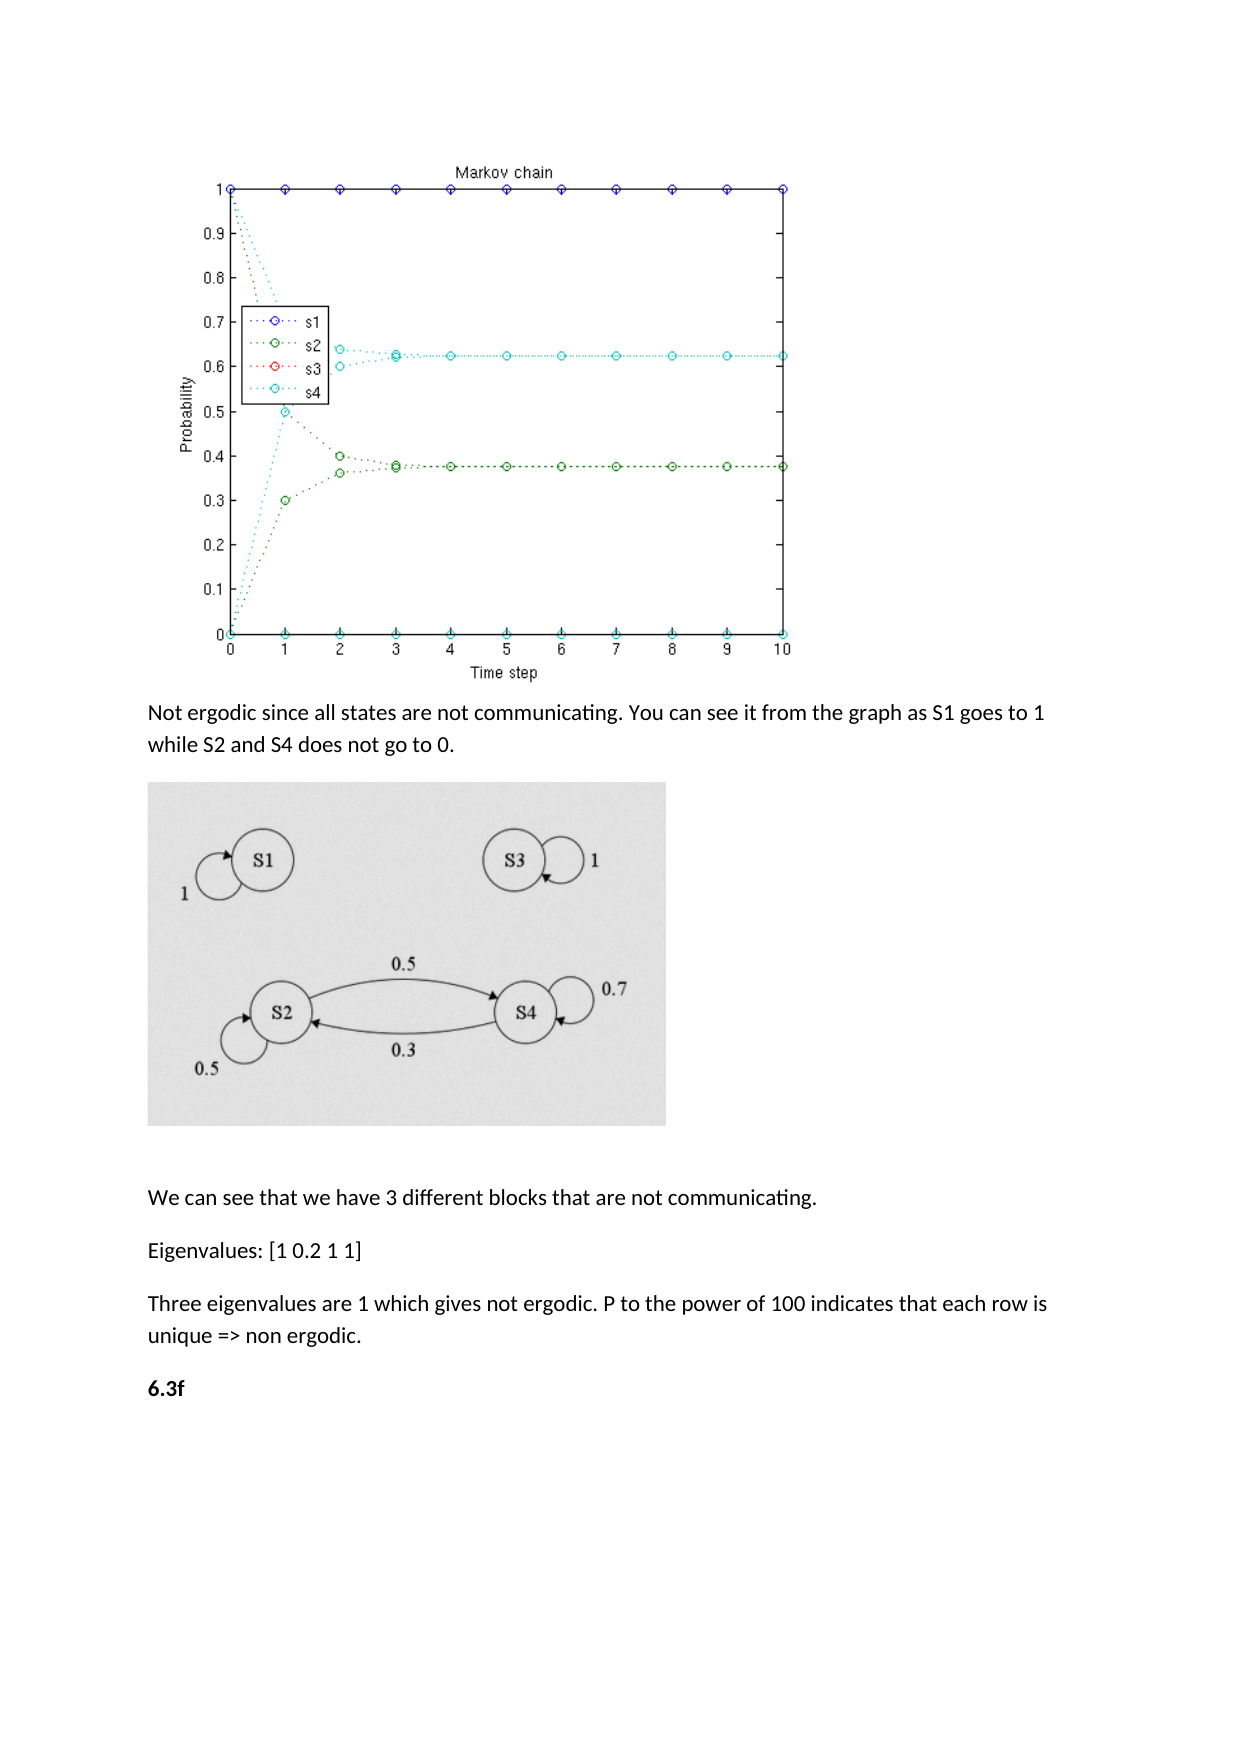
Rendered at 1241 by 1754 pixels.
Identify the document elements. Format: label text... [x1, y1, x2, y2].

text 6.3f [148, 1374, 1093, 1402]
picture [147, 782, 666, 1126]
text Three eigenvalues are 1 which gives not ergodic. P to the power of 100 indicates that each row is unique => non ergodic. [148, 1289, 1093, 1349]
picture [137, 147, 850, 694]
text Not ergodic since all states are not communicating. You can see it from the graph as S1 goes to 1 while S2 and S4 does not go to 0. [148, 148, 1093, 758]
text Eigenvalues: [1 0.2 1 1] [148, 1236, 1093, 1264]
text We can see that we have 3 different blocks that are not communicating. [148, 1183, 1093, 1211]
